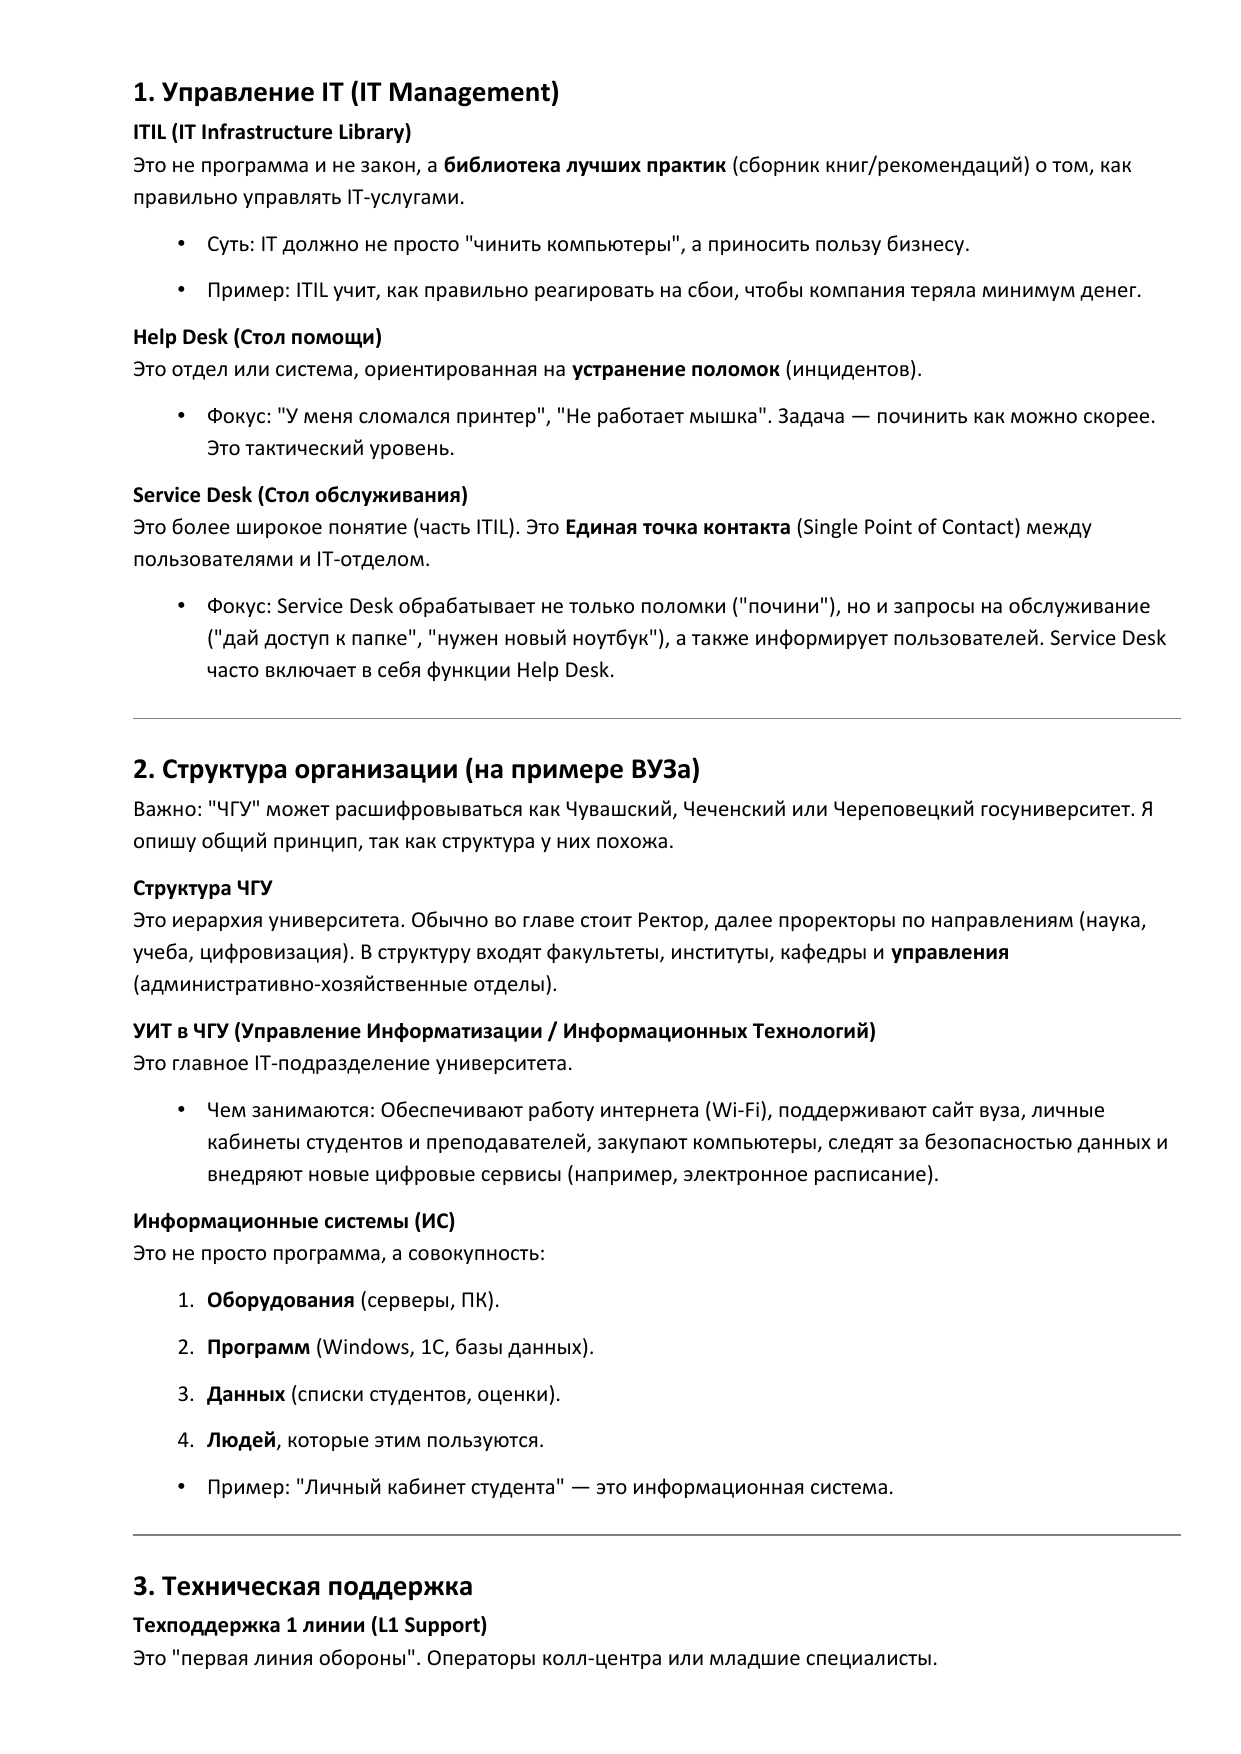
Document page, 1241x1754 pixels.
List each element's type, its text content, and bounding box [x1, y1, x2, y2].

list Людей, которые этим пользуются. [177, 1426, 1181, 1453]
text Help Desk (Стол помощи) Это отдел или система, ориентированная на устранение поломок (инцидентов). [133, 322, 1181, 382]
list Программ (Windows, 1C, базы данных). [177, 1332, 1181, 1360]
text Важно: "ЧГУ" может расшифровываться как Чувашский, Чеченский или Череповецкий госуниверситет. Я опишу общий принцип, так как структура у них похожа. [133, 794, 1181, 854]
text Техподдержка 1 линии (L1 Support) Это "первая линия обороны". Операторы колл-центра или младшие специалисты. [133, 1611, 1181, 1671]
list Фокус: Service Desk обрабатывает не только поломки ("почини"), но и запросы на обслуживание ("дай доступ к папке", "нужен новый ноутбук"), а также информирует пользователей. Service Desk часто включает в себя функции Help Desk. [177, 591, 1181, 684]
text Service Desk (Стол обслуживания) Это более широкое понятие (часть ITIL). Это Единая точка контакта (Single Point of Contact) между пользователями и IT-отделом. [133, 480, 1181, 572]
subtitle 2. Структура организации (на примере ВУЗа) [133, 750, 1181, 786]
list Пример: ITIL учит, как правильно реагировать на сбои, чтобы компания теряла минимум денег. [177, 275, 1181, 303]
text УИТ в ЧГУ (Управление Информатизации / Информационных Технологий) Это главное IT-подразделение университета. [133, 1016, 1181, 1076]
text Информационные системы (ИС) Это не просто программа, а совокупность: [133, 1206, 1181, 1266]
list Данных (списки студентов, оценки). [177, 1379, 1181, 1407]
list Фокус: "У меня сломался принтер", "Не работает мышка". Задача — починить как можно скорее. Это тактический уровень. [177, 401, 1181, 461]
subtitle 3. Техническая поддержка [133, 1567, 1181, 1602]
subtitle 1. Управление IT (IT Management) [133, 73, 1181, 109]
text ITIL (IT Infrastructure Library) Это не программа и не закон, а библиотека лучших практик (сборник книг/рекомендаций) о том, как правильно управлять IT-услугами. [133, 117, 1181, 210]
text Структура ЧГУ Это иерархия университета. Обычно во главе стоит Ректор, далее проректоры по направлениям (наука, учеба, цифровизация). В структуру входят факультеты, институты, кафедры и управления (административно-хозяйственные отделы). [133, 873, 1181, 997]
list Суть: IT должно не просто "чинить компьютеры", а приносить пользу бизнесу. [177, 229, 1181, 257]
list Оборудования (серверы, ПК). [177, 1285, 1181, 1313]
list Чем занимаются: Обеспечивают работу интернета (Wi-Fi), поддерживают сайт вуза, личные кабинеты студентов и преподавателей, закупают компьютеры, следят за безопасностью данных и внедряют новые цифровые сервисы (например, электронное расписание). [177, 1095, 1181, 1187]
list Пример: "Личный кабинет студента" — это информационная система. [177, 1472, 1181, 1500]
